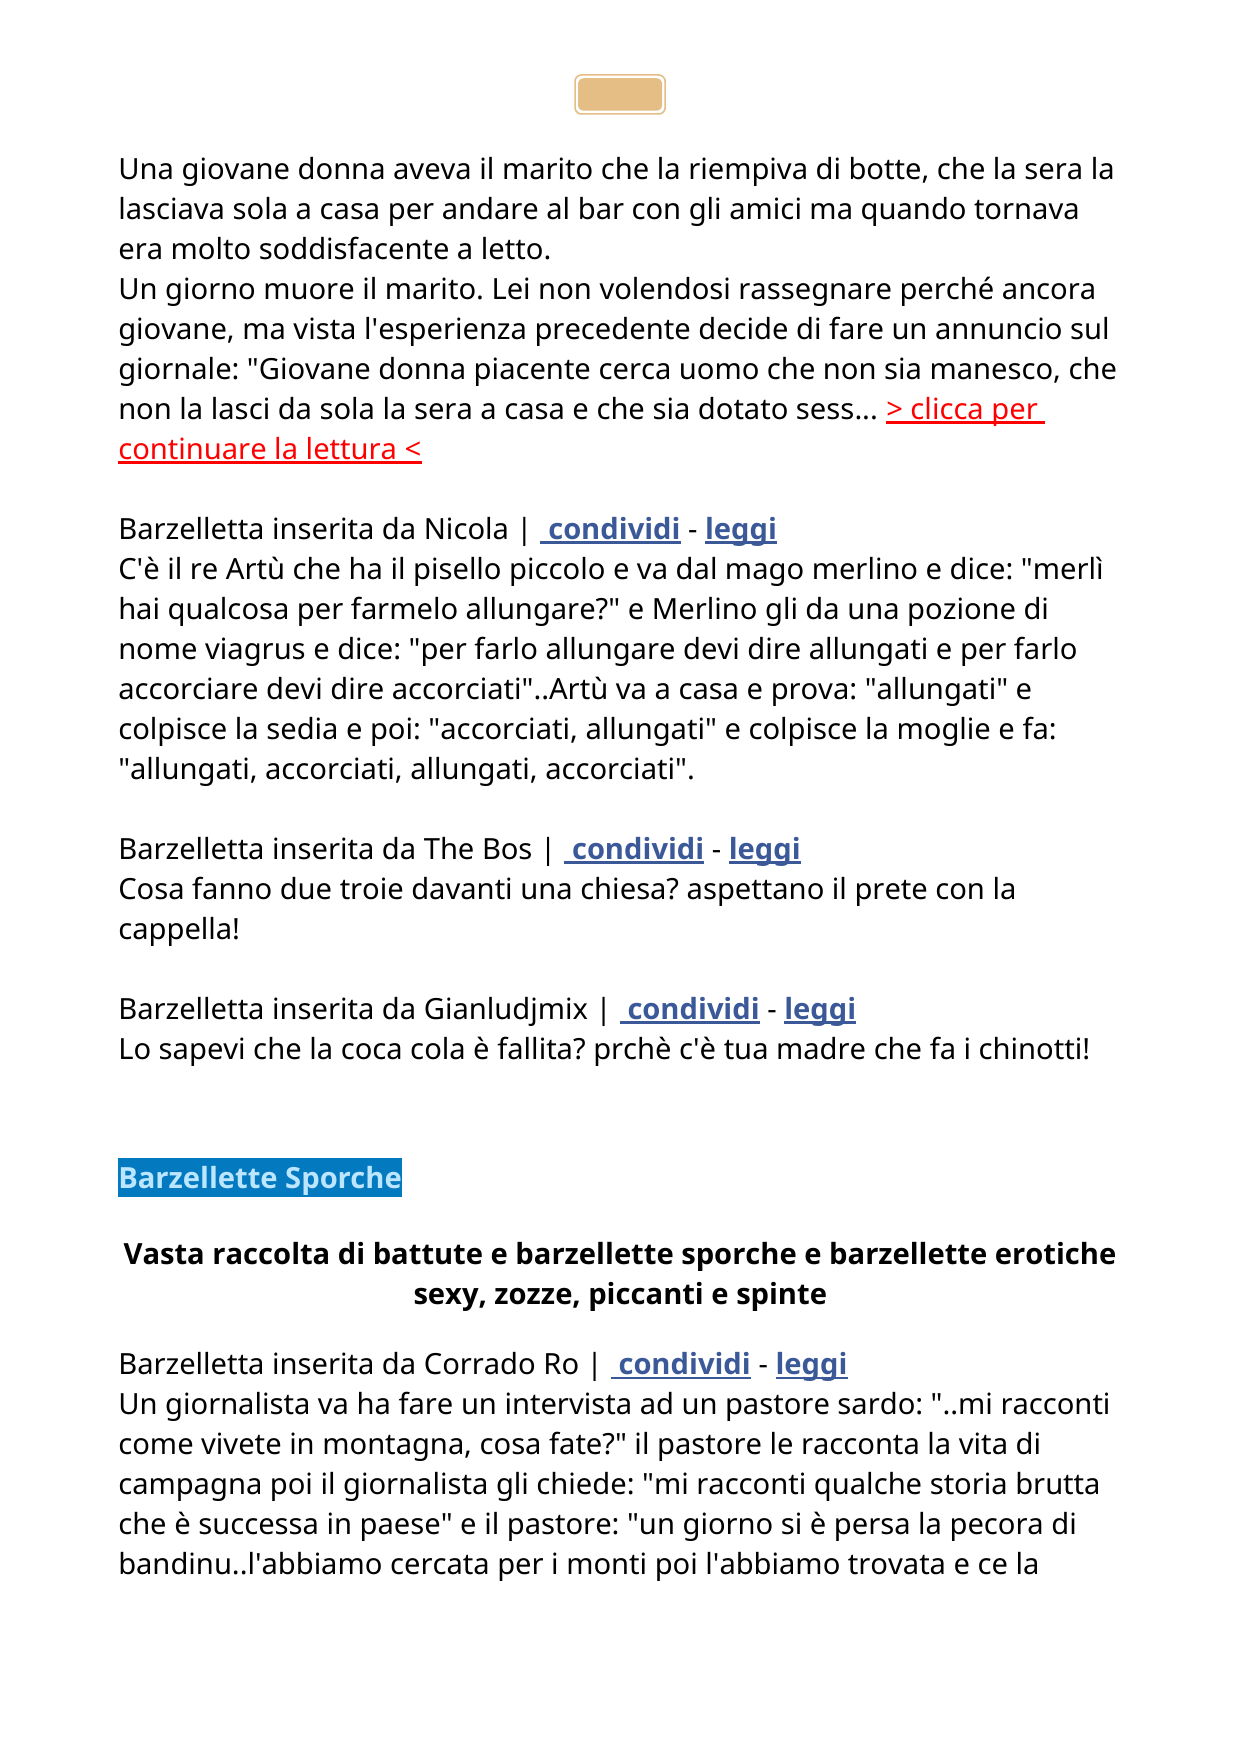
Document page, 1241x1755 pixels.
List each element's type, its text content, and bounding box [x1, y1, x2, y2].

text Lo sapevi che la coca cola è fallita? prchè c'è tua madre che fa i chinotti! [118, 1028, 1122, 1068]
text Barzelletta inserita da The Bos | condividi - leggi [118, 788, 1122, 868]
text C'è il re Artù che ha il pisello piccolo e va dal mago merlino e dice: "merlì hai qualcosa per farmelo allungare?" e Merlino gli da una pozione di nome viagrus e dice: "per farlo allungare devi dire allungati e per farlo accorciare devi dire accorciati"..Artù va a casa e prova: "allungati" e colpisce la sedia e poi: "accorciati, allungati" e colpisce la moglie e fa: "allungati, accorciati, allungati, accorciati". [118, 548, 1122, 788]
text Un giornalista va ha fare un intervista ad un pastore sardo: "..mi racconti come vivete in montagna, cosa fate?" il pastore le racconta la vita di campagna poi il giornalista gli chiede: "mi racconti qualche storia brutta che è successa in paese" e il pastore: "un giorno si è persa la pecora di bandinu..l'abbiamo cercata per i monti poi l'abbiamo trovata e ce la [118, 1383, 1122, 1583]
text Barzelletta inserita da Corrado Ro | condividi - leggi [118, 1343, 1122, 1383]
text Vasta raccolta di battute e barzellette sporche e barzellette erotiche sexy, zozze, piccanti e spinte [118, 1233, 1122, 1313]
text Barzelletta inserita da Gianludjmix | condividi - leggi [118, 948, 1122, 1028]
text Cosa fanno due troie davanti una chiesa? aspettano il prete con la cappella! [118, 868, 1122, 948]
text Barzelletta inserita da Nicola | condividi - leggi [118, 468, 1122, 548]
text Una giovane donna aveva il marito che la riempiva di botte, che la sera la lasciava sola a casa per andare al bar con gli amici ma quando tornava era molto soddisfacente a letto. Un giorno muore il marito. Lei non volendosi rassegnare perché ancora giovane, ma vista l'esperienza precedente decide di fare un annuncio sul giornale: "Giovane donna piacente cerca uomo che non sia manesco, che non la lasci da sola la sera a casa e che sia dotato sess... > clicca per continuare la lettura < [118, 148, 1122, 468]
text Barzellette Sporche [118, 1157, 1122, 1197]
